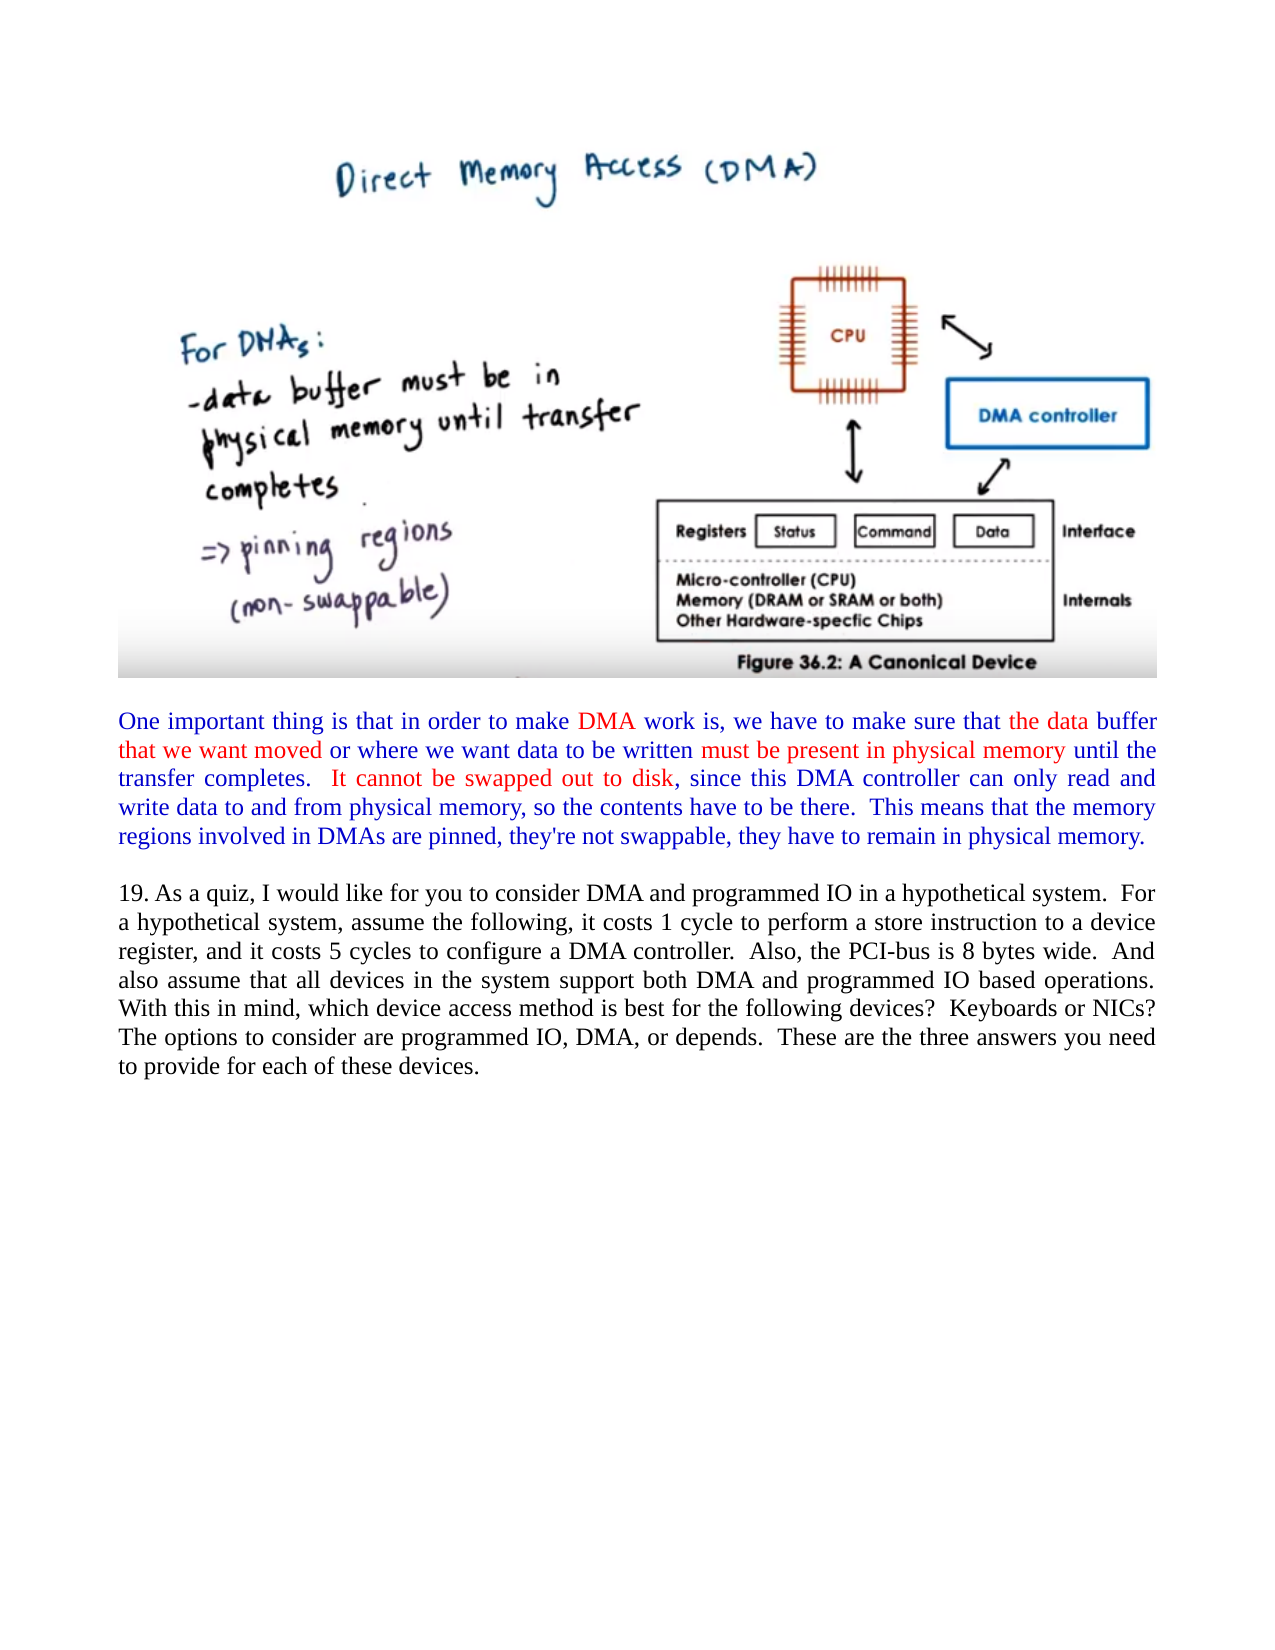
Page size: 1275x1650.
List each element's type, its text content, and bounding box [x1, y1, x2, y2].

text One important thing is that in order to make DMA work is, we have to make sure that the data buffer that we want moved or where we want data to be written must be present in physical memory until the transfer completes. It cannot be swapped out to disk, since this DMA controller can only read and write data to and from physical memory, so the contents have to be there. This means that the memory regions involved in DMAs are pinned, they're not swappable, they have to remain in physical memory. [118, 706, 1157, 850]
picture [118, 146, 1157, 678]
text 19. As a quiz, I would like for you to consider DMA and programmed IO in a hypothetical system. For a hypothetical system, assume the following, it costs 1 cycle to perform a store instruction to a device register, and it costs 5 cycles to configure a DMA controller. Also, the PCI-bus is 8 bytes wide. And also assume that all devices in the system support both DMA and programmed IO based operations. With this in mind, which device access method is best for the following devices? Keyboards or NICs? The options to consider are programmed IO, DMA, or depends. These are the three answers you need to provide for each of these devices. [118, 878, 1157, 1080]
